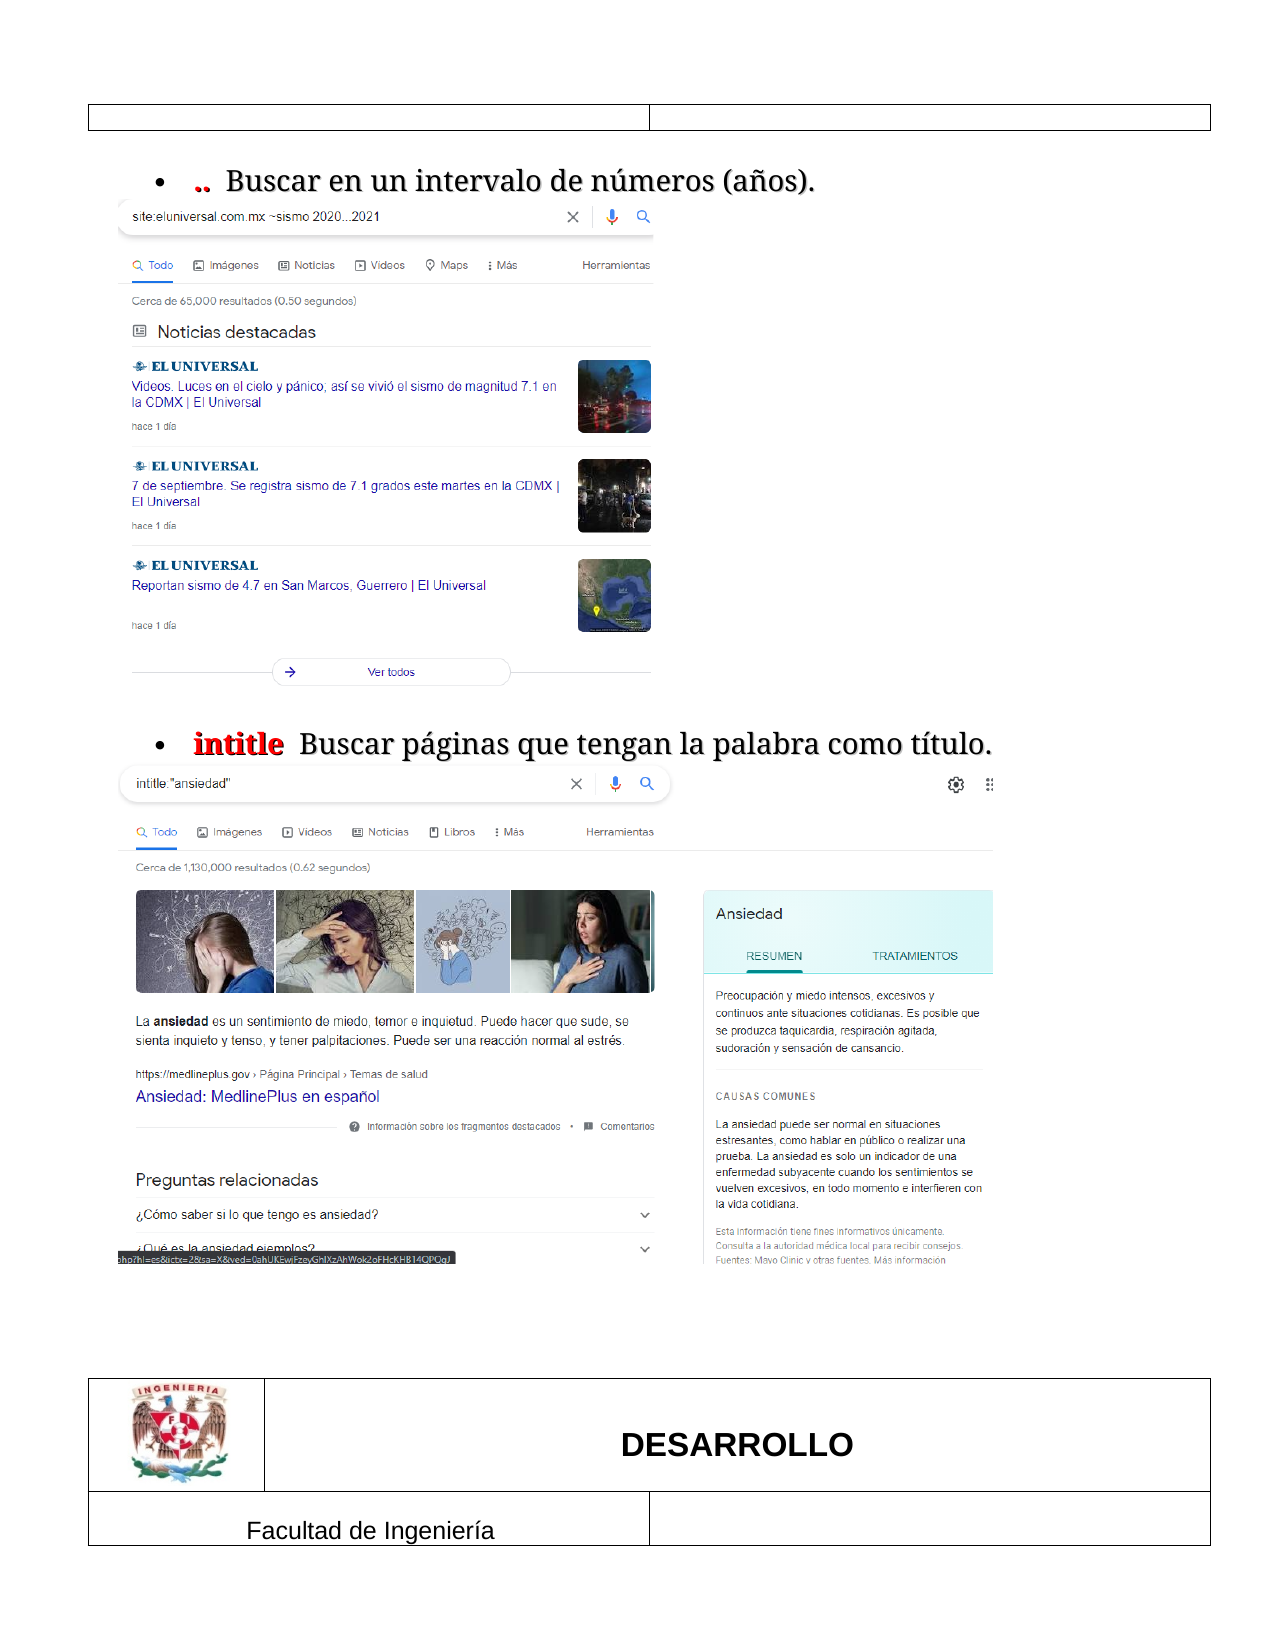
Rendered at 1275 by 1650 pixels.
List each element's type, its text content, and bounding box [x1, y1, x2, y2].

table_header [89, 1379, 264, 1491]
list .. Buscar en un intervalo de números (años). [156, 160, 1205, 200]
table_cell Facultad de Ingeniería [89, 105, 649, 130]
table_cell [650, 1492, 1210, 1545]
list intitle Buscar páginas que tengan la palabra como título. [383, 723, 417, 762]
table_cell [650, 105, 1210, 130]
table_cell Facultad de Ingeniería [89, 1492, 649, 1545]
table_header DESARROLLO [265, 1379, 1210, 1491]
list intitle Buscar páginas que tengan la palabra como título. [563, 723, 625, 762]
list intitle Buscar páginas que tengan la palabra como título. [464, 723, 571, 762]
list intitle Buscar páginas que tengan la palabra como título. [618, 723, 700, 743]
